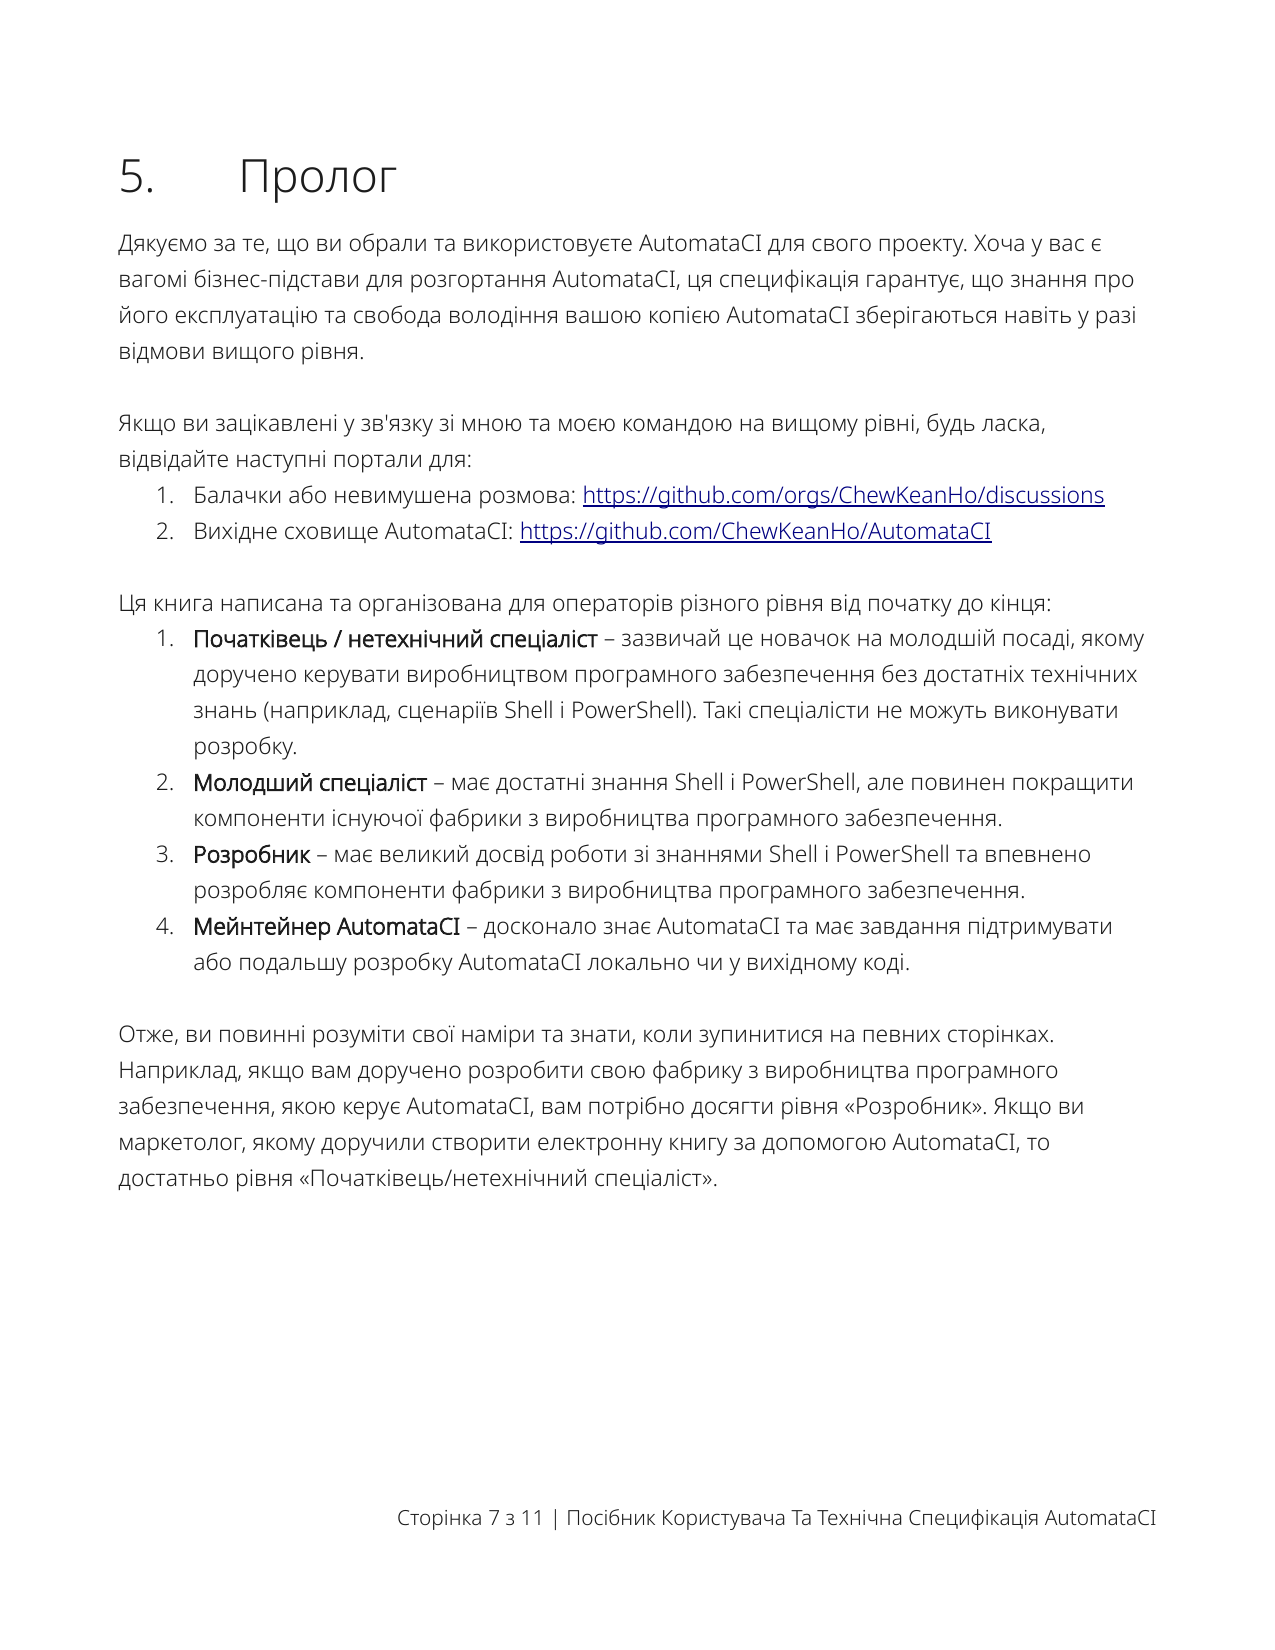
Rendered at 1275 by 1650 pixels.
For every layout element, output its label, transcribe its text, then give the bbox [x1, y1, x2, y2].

list Молодший спеціаліст – має достатні знання Shell і PowerShell, але повинен покращити компоненти існуючої фабрики з виробництва програмного забезпечення. [156, 766, 1157, 833]
list Балачки або невимушена розмова: https://github.com/orgs/ChewKeanHo/discussions [156, 479, 1157, 510]
list Початківець / нетехнічний спеціаліст – зазвичай це новачок на молодшій посаді, якому доручено керувати виробництвом програмного забезпечення без достатніх технічних знань (наприклад, сценаріїв Shell і PowerShell). Такі спеціалісти не можуть виконувати розробку. [156, 622, 1157, 761]
text Якщо ви зацікавлені у зв'язку зі мною та моєю командою на вищому рівні, будь ласка, відвідайте наступні портали для: [118, 407, 1157, 474]
text Ця книга написана та організована для операторів різного рівня від початку до кінця: [118, 586, 1157, 618]
list Вихідне сховище AutomataCI: https://github.com/ChewKeanHo/AutomataCI [156, 514, 1157, 546]
list Розробник – має великий досвід роботи зі знаннями Shell і PowerShell та впевнено розробляє компоненти фабрики з виробництва програмного забезпечення. [156, 838, 1157, 905]
list Мейнтейнер AutomataCI – досконало знає AutomataCI та має завдання підтримувати або подальшу розробку AutomataCI локально чи у вихідному коді. [156, 910, 1157, 977]
text Дякуємо за те, що ви обрали та використовуєте AutomataCI для свого проекту. Хоча у вас є вагомі бізнес-підстави для розгортання AutomataCI, ця специфікація гарантує, що знання про його експлуатацію та свобода володіння вашою копією AutomataCI зберігаються навіть у разі відмови вищого рівня. [118, 227, 1157, 366]
subtitle Пролог [118, 143, 1157, 206]
text Отже, ви повинні розуміти свої наміри та знати, коли зупинитися на певних сторінках. Наприклад, якщо вам доручено розробити свою фабрику з виробництва програмного забезпечення, якою керує AutomataCI, вам потрібно досягти рівня «Розробник». Якщо ви маркетолог, якому доручили створити електронну книгу за допомогою AutomataCI, то достатньо рівня «Початківець/нетехнічний спеціаліст». [118, 1018, 1157, 1193]
